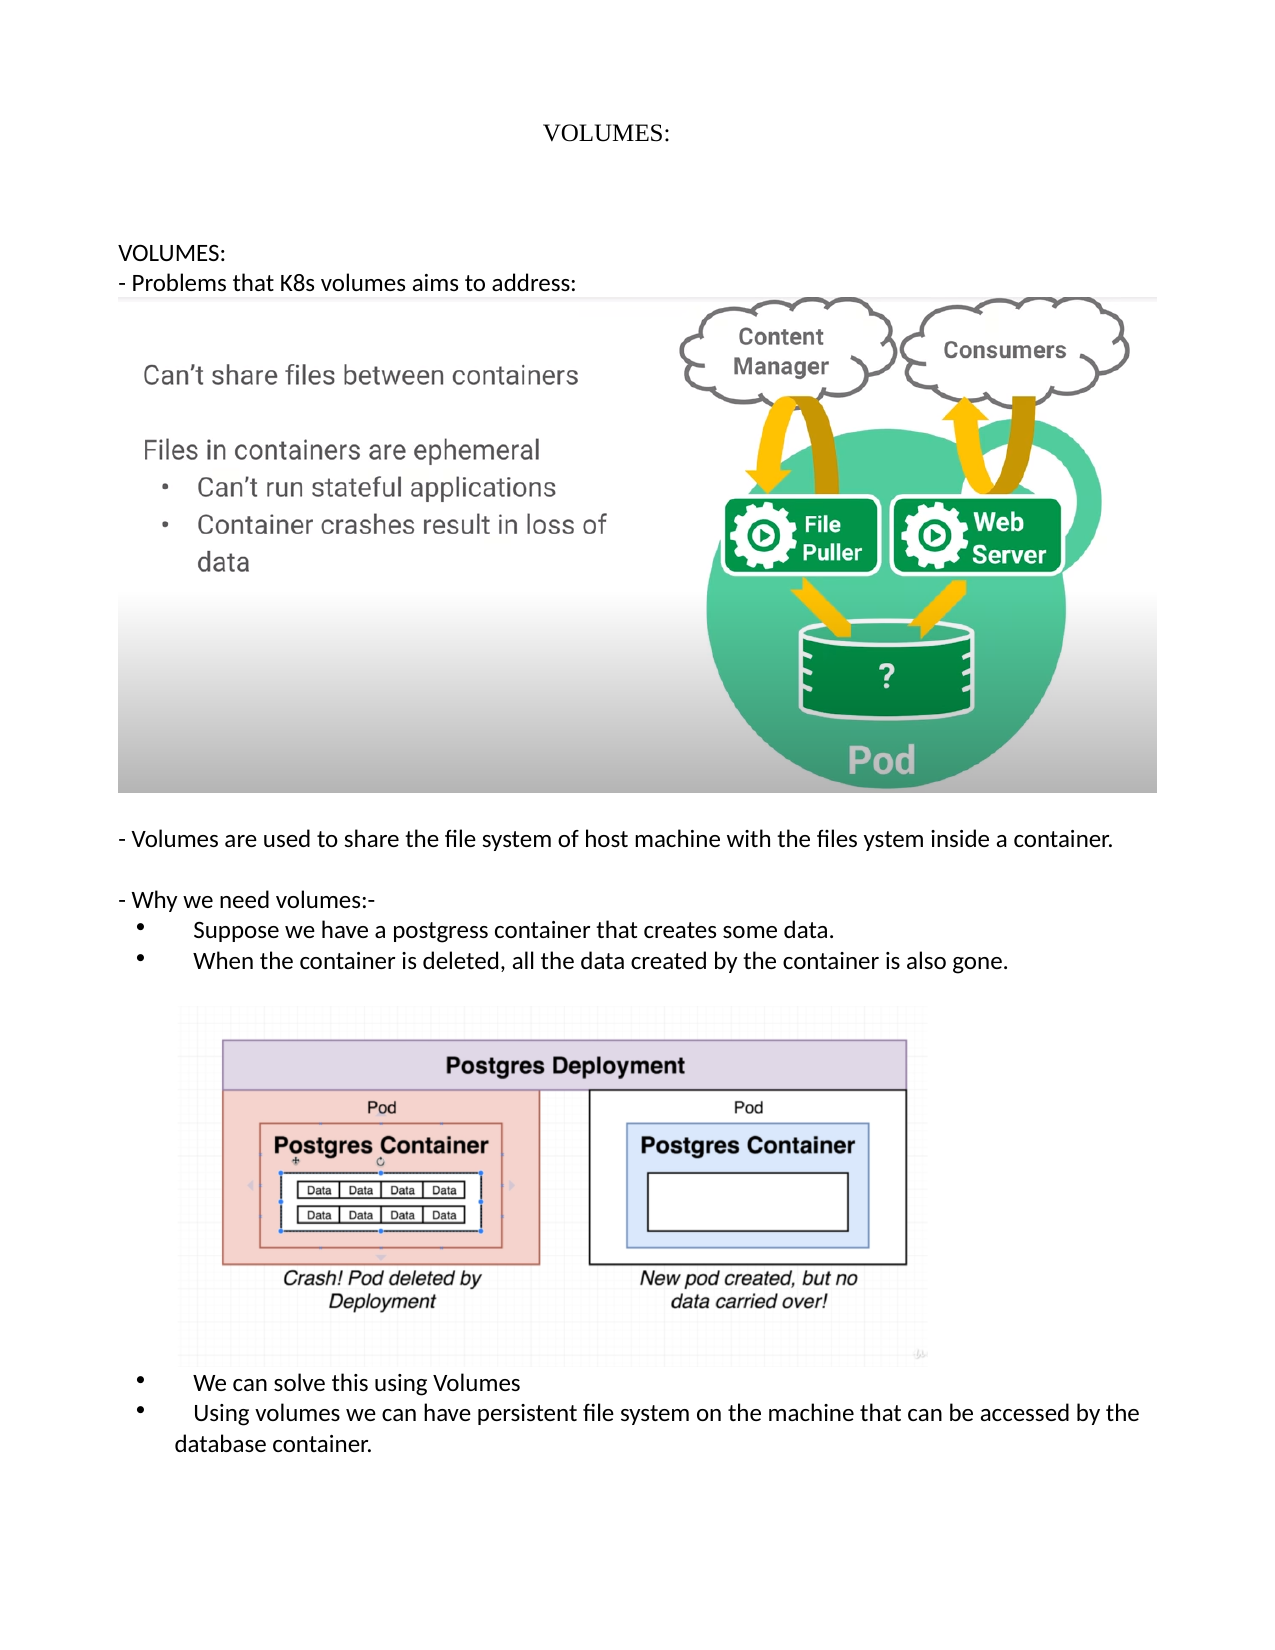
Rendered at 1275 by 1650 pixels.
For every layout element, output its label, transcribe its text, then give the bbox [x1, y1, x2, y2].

text VOLUMES: [118, 237, 1157, 267]
picture [177, 1006, 928, 1367]
list Using volumes we can have persistent file system on the machine that can be accessed by the database container. [137, 1397, 1157, 1458]
list Suppose we have a postgress container that creates some data. [137, 914, 1157, 945]
list We can solve this using Volumes [137, 1367, 1157, 1397]
list When the container is deleted, all the data created by the container is also gone. [137, 945, 1157, 976]
text - Volumes are used to share the file system of host machine with the files ystem inside a container. [118, 823, 1157, 853]
text VOLUMES: [118, 118, 1157, 147]
picture [118, 297, 1157, 793]
list - Why we need volumes:- [118, 884, 1157, 914]
text - Problems that K8s volumes aims to address: [118, 267, 1157, 297]
